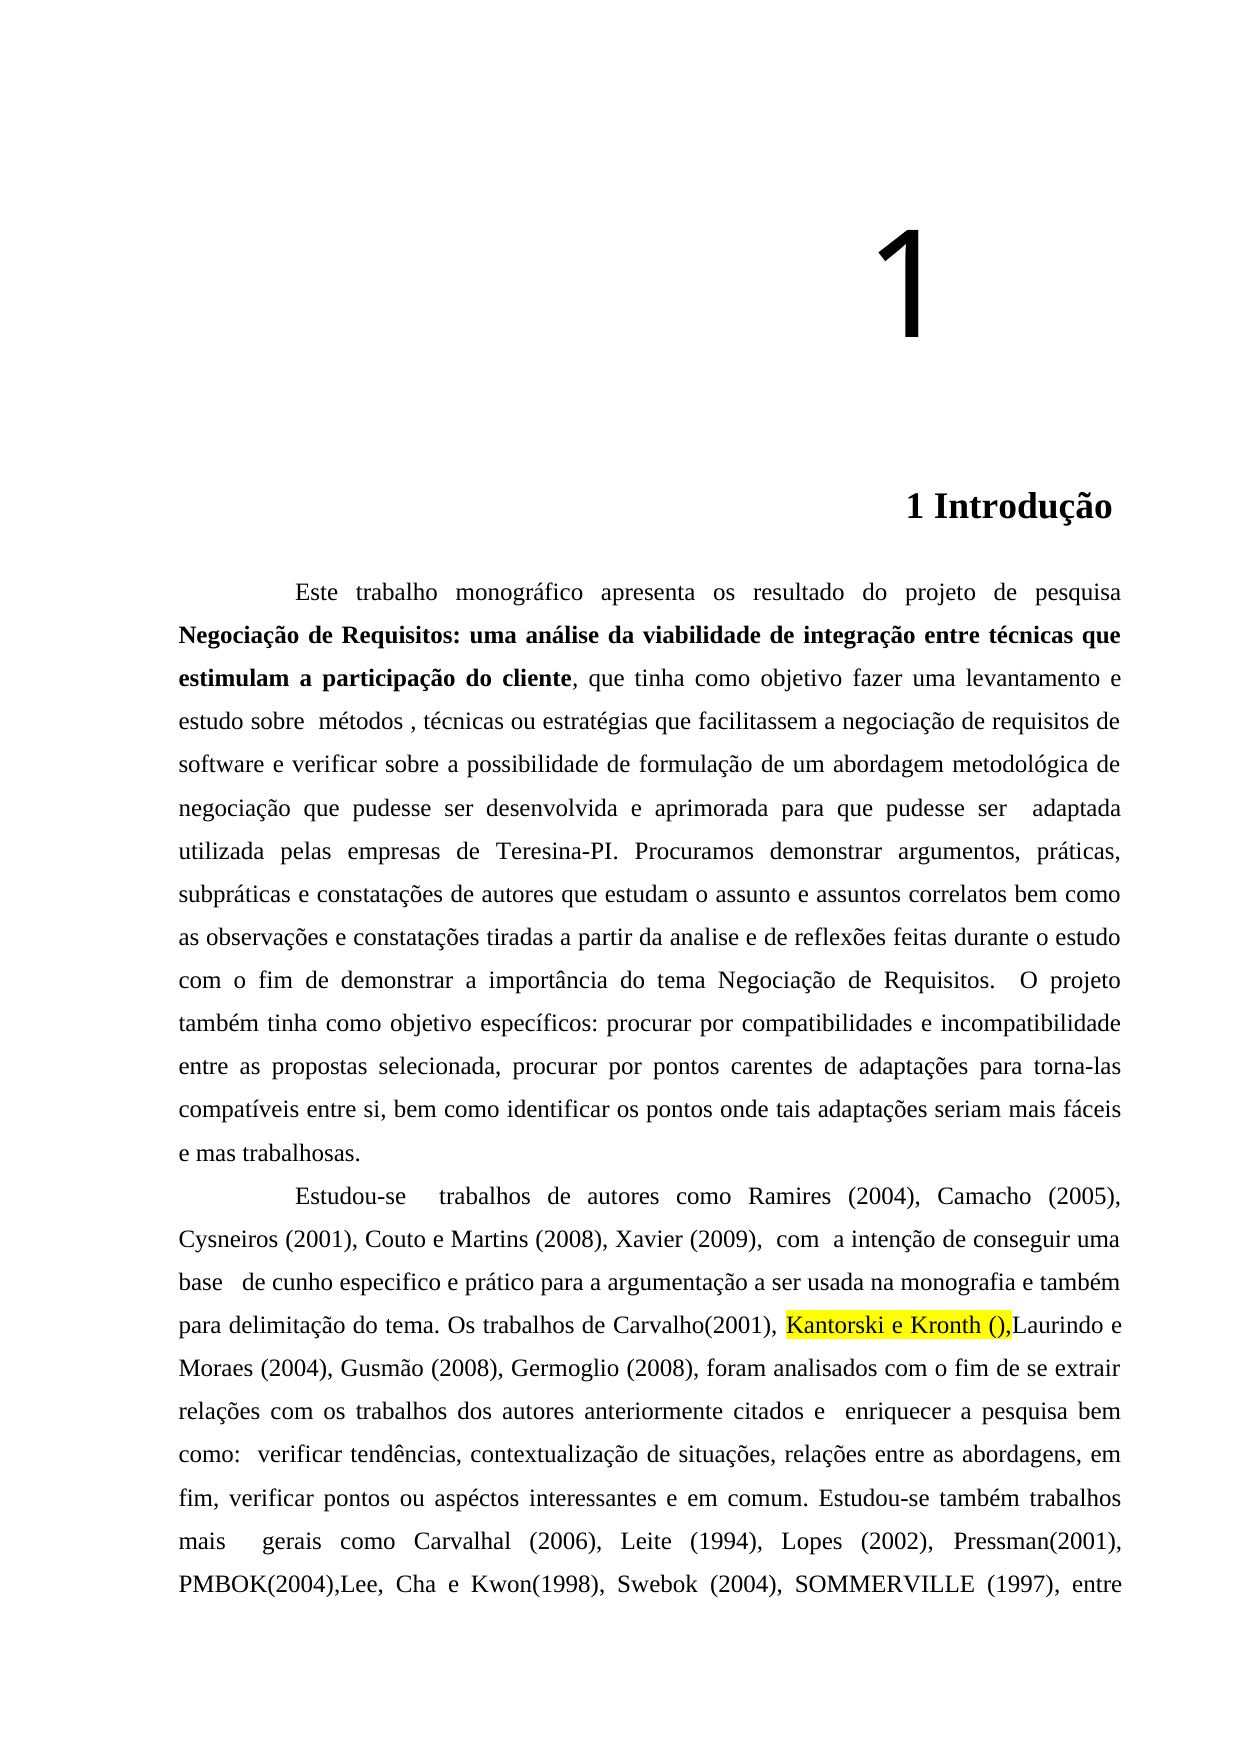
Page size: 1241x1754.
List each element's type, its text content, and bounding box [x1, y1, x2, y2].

text Este trabalho monográfico apresenta os resultado do projeto de pesquisa Negociação de Requisitos: uma análise da viabilidade de integração entre técnicas que estimulam a participação do cliente, que tinha como objetivo fazer uma levantamento e estudo sobre métodos , técnicas ou estratégias que facilitassem a negociação de requisitos de software e verificar sobre a possibilidade de formulação de um abordagem metodológica de negociação que pudesse ser desenvolvida e aprimorada para que pudesse ser adaptada utilizada pelas empresas de Teresina-PI. Procuramos demonstrar argumentos, práticas, subpráticas e constatações de autores que estudam o assunto e assuntos correlatos bem como as observações e constatações tiradas a partir da analise e de reflexões feitas durante o estudo com o fim de demonstrar a importância do tema Negociação de Requisitos. O projeto também tinha como objetivo específicos: procurar por compatibilidades e incompatibilidade entre as propostas selecionada, procurar por pontos carentes de adaptações para torna-las compatíveis entre si, bem como identificar os pontos onde tais adaptações seriam mais fáceis e mas trabalhosas. [178, 577, 1122, 1166]
list Introdução [179, 483, 1122, 527]
text Estudou-se trabalhos de autores como Ramires (2004), Camacho (2005), Cysneiros (2001), Couto e Martins (2008), Xavier (2009), com a intenção de conseguir uma base de cunho especifico e prático para a argumentação a ser usada na monografia e também para delimitação do tema. Os trabalhos de Carvalho(2001), Kantorski e Kronth (),Laurindo e Moraes (2004), Gusmão (2008), Germoglio (2008), foram analisados com o fim de se extrair relações com os trabalhos dos autores anteriormente citados e enriquecer a pesquisa bem como: verificar tendências, contextualização de situações, relações entre as abordagens, em fim, verificar pontos ou aspéctos interessantes e em comum. Estudou-se também trabalhos mais gerais como Carvalhal (2006), Leite (1994), Lopes (2002), Pressman(2001), PMBOK(2004),Lee, Cha e Kwon(1998), Swebok (2004), SOMMERVILLE (1997), entre [178, 1181, 1122, 1598]
text 1 [178, 177, 1122, 381]
